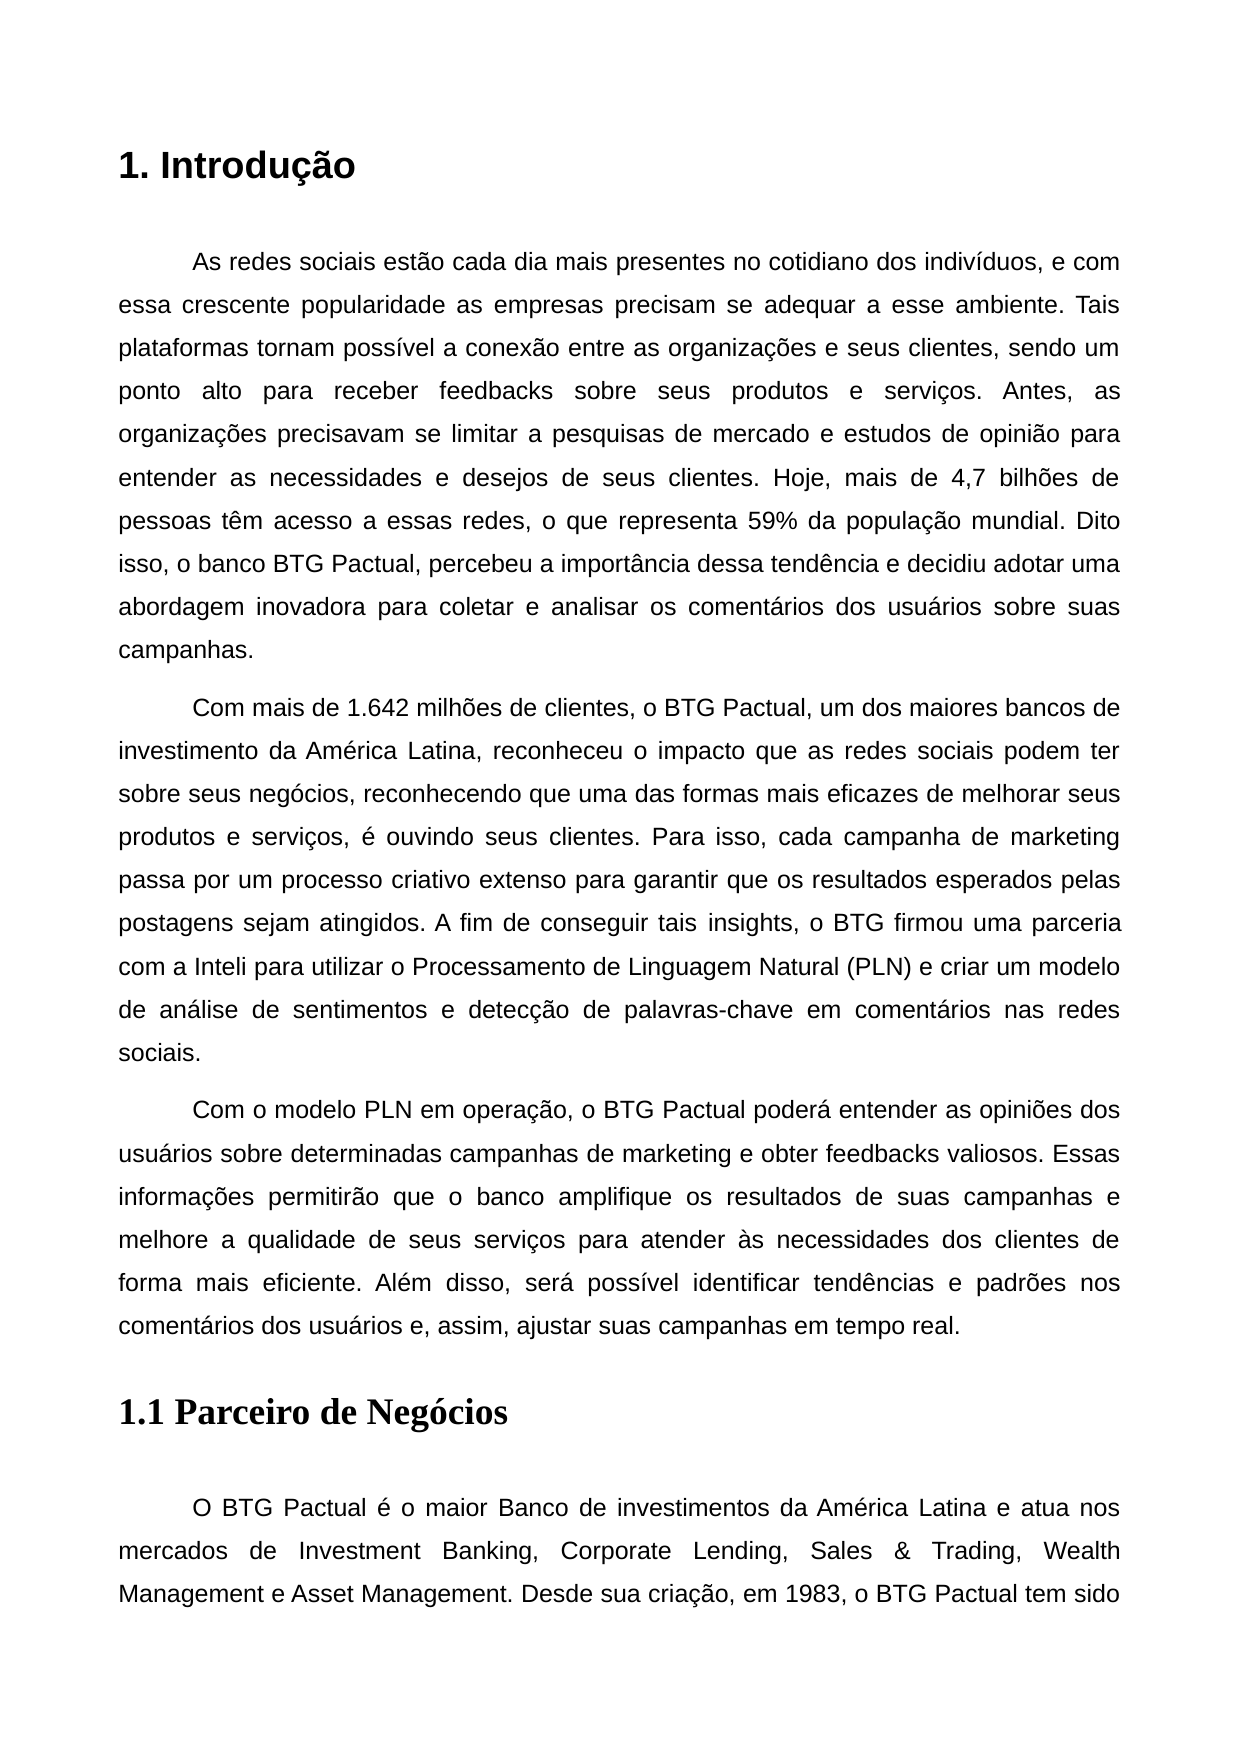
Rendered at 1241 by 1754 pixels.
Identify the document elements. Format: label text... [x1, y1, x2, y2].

text Com mais de 1.642 milhões de clientes, o BTG Pactual, um dos maiores bancos de investimento da América Latina, reconheceu o impacto que as redes sociais podem ter sobre seus negócios, reconhecendo que uma das formas mais eficazes de melhorar seus produtos e serviços, é ouvindo seus clientes. Para isso, cada campanha de marketing passa por um processo criativo extenso para garantir que os resultados esperados pelas postagens sejam atingidos. A fim de conseguir tais insights, o BTG firmou uma parceria com a Inteli para utilizar o Processamento de Linguagem Natural (PLN) e criar um modelo de análise de sentimentos e detecção de palavras-chave em comentários nas redes sociais. [118, 693, 1122, 1066]
text Com o modelo PLN em operação, o BTG Pactual poderá entender as opiniões dos usuários sobre determinadas campanhas de marketing e obter feedbacks valiosos. Essas informações permitirão que o banco amplifique os resultados de suas campanhas e melhore a qualidade de seus serviços para atender às necessidades dos clientes de forma mais eficiente. Além disso, será possível identificar tendências e padrões nos comentários dos usuários e, assim, ajustar suas campanhas em tempo real. [118, 1095, 1122, 1340]
text As redes sociais estão cada dia mais presentes no cotidiano dos indivíduos, e com essa crescente popularidade as empresas precisam se adequar a esse ambiente. Tais plataformas tornam possível a conexão entre as organizações e seus clientes, sendo um ponto alto para receber feedbacks sobre seus produtos e serviços. Antes, as organizações precisavam se limitar a pesquisas de mercado e estudos de opinião para entender as necessidades e desejos de seus clientes. Hoje, mais de 4,7 bilhões de pessoas têm acesso a essas redes, o que representa 59% da população mundial. Dito isso, o banco BTG Pactual, percebeu a importância dessa tendência e decidiu adotar uma abordagem inovadora para coletar e analisar os comentários dos usuários sobre suas campanhas. [118, 247, 1122, 664]
subtitle 1.1 Parceiro de Negócios [118, 1389, 1122, 1433]
subtitle 1. Introdução [118, 143, 1122, 187]
text O BTG Pactual é o maior Banco de investimentos da América Latina e atua nos mercados de Investment Banking, Corporate Lending, Sales & Trading, Wealth Management e Asset Management. Desde sua criação, em 1983, o BTG Pactual tem sido [118, 1493, 1122, 1608]
